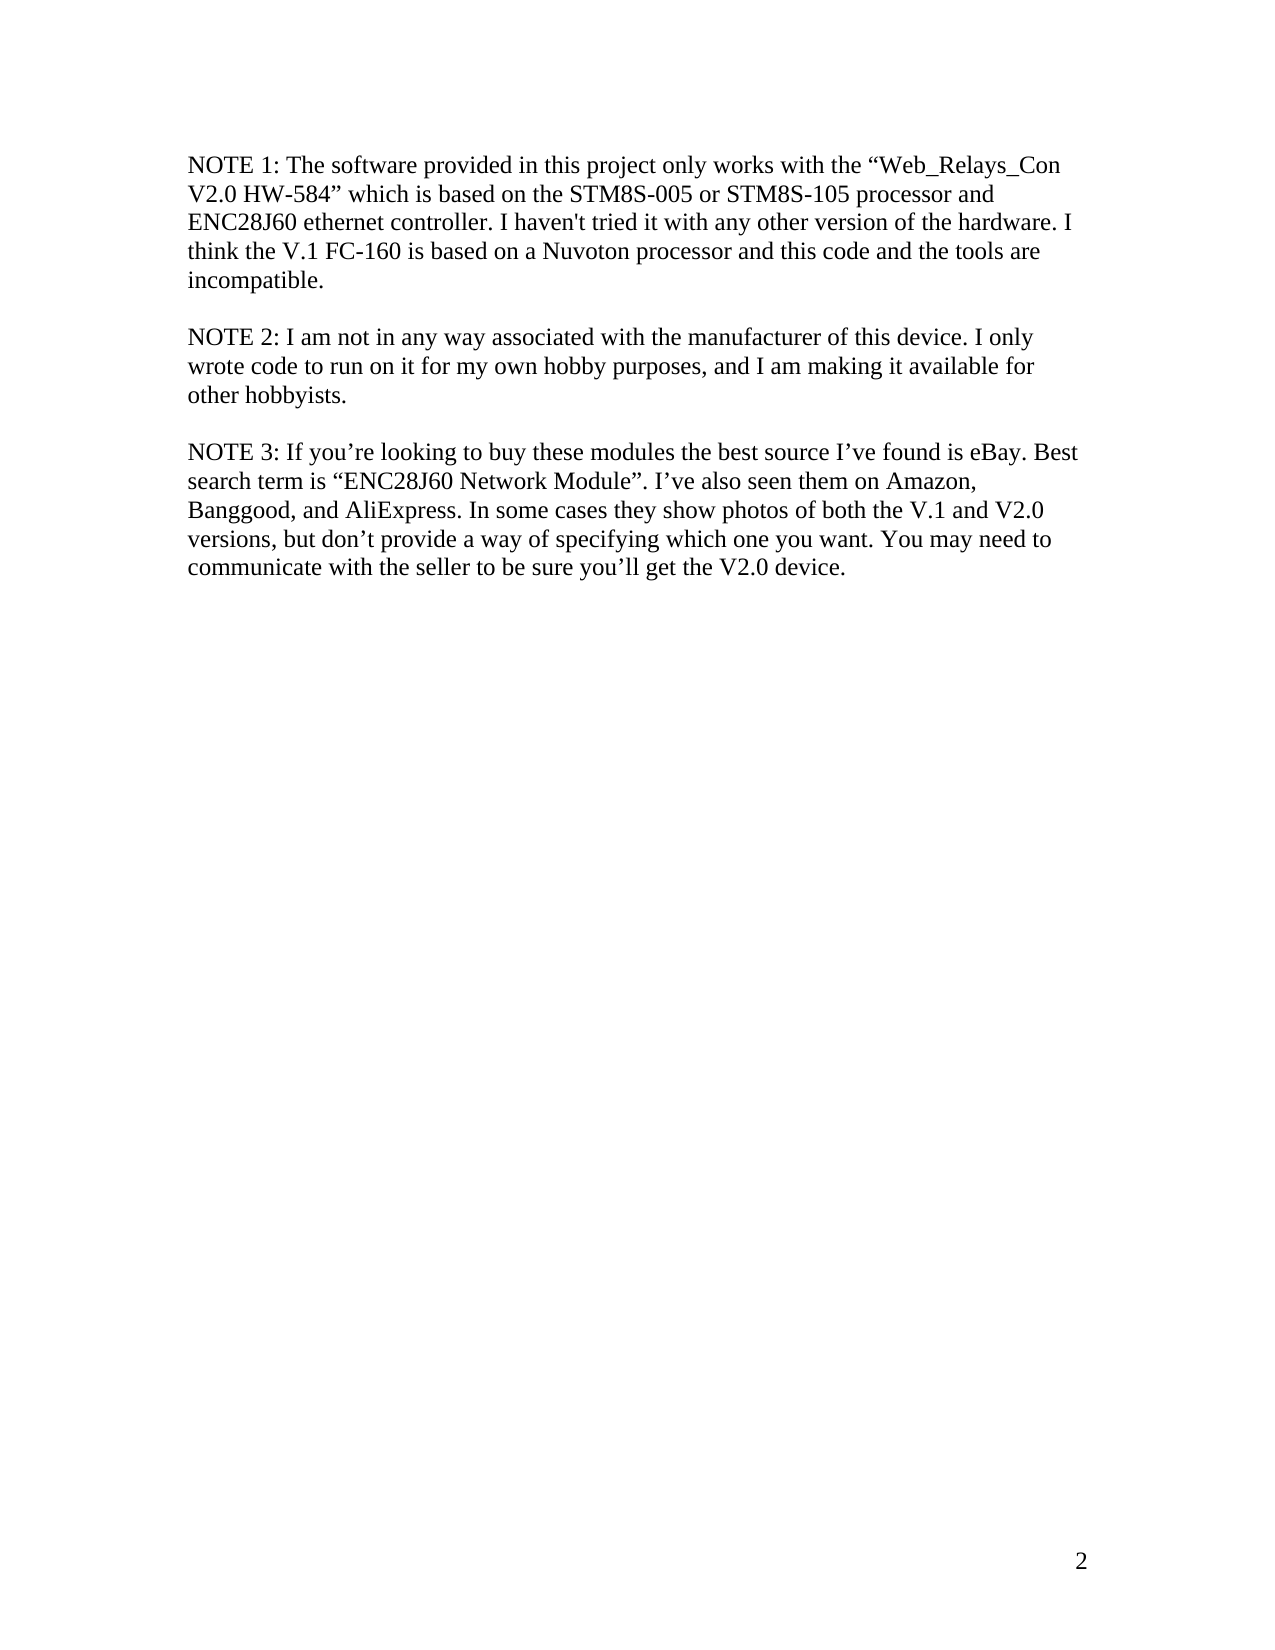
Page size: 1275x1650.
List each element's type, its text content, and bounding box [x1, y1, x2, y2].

text NOTE 3: If you’re looking to buy these modules the best source I’ve found is eBay. Best search term is “ENC28J60 Network Module”. I’ve also seen them on Amazon, Banggood, and AliExpress. In some cases they show photos of both the V.1 and V2.0 versions, but don’t provide a way of specifying which one you want. You may need to communicate with the seller to be sure you’ll get the V2.0 device. [187, 437, 1087, 581]
text NOTE 1: The software provided in this project only works with the “Web_Relays_Con V2.0 HW-584” which is based on the STM8S-005 or STM8S-105 processor and ENC28J60 ethernet controller. I haven't tried it with any other version of the hardware. I think the V.1 FC-160 is based on a Nuvoton processor and this code and the tools are incompatible. [187, 150, 1087, 294]
text NOTE 2: I am not in any way associated with the manufacturer of this device. I only wrote code to run on it for my own hobby purposes, and I am making it available for other hobbyists. [187, 322, 1087, 409]
